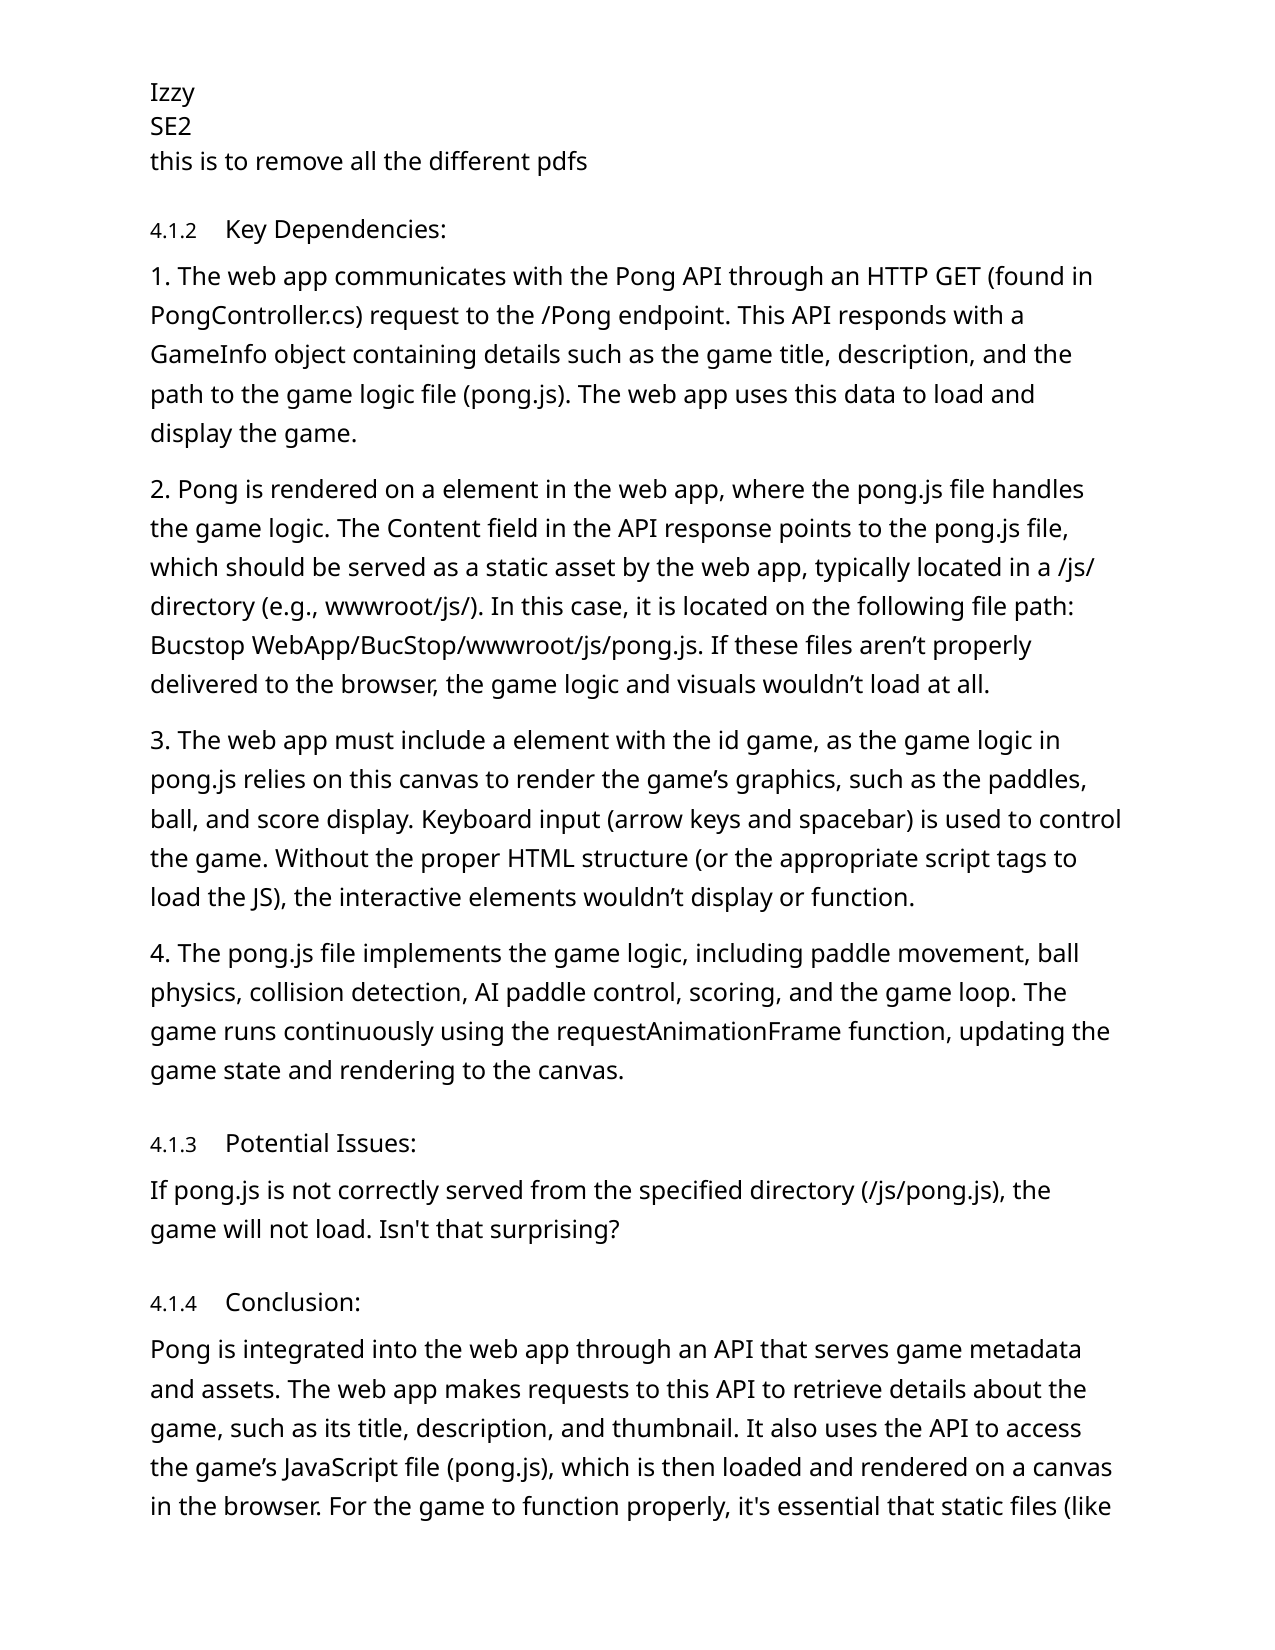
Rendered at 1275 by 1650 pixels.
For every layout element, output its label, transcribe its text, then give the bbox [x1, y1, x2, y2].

subtitle Conclusion: [150, 1284, 1125, 1319]
text 1. The web app communicates with the Pong API through an HTTP GET (found in PongController.cs) request to the /Pong endpoint. This API responds with a GameInfo object containing details such as the game title, description, and the path to the game logic file (pong.js). The web app uses this data to load and display the game. [150, 259, 1125, 449]
text If pong.js is not correctly served from the specified directory (/js/pong.js), the game will not load. Isn't that surprising? [150, 1173, 1125, 1246]
text 3. The web app must include a element with the id game, as the game logic in pong.js relies on this canvas to render the game’s graphics, such as the paddles, ball, and score display. Keyboard input (arrow keys and spacebar) is used to control the game. Without the proper HTML structure (or the appropriate script tags to load the JS), the interactive elements wouldn’t display or function. [150, 723, 1125, 914]
text 4. The pong.js file implements the game logic, including paddle movement, ball physics, collision detection, AI paddle control, scoring, and the game loop. The game runs continuously using the requestAnimationFrame function, updating the game state and rendering to the canvas. [150, 935, 1125, 1087]
text Pong is integrated into the web app through an API that serves game metadata and assets. The web app makes requests to this API to retrieve details about the game, such as its title, description, and thumbnail. It also uses the API to access the game’s JavaScript file (pong.js), which is then loaded and rendered on a canvas in the browser. For the game to function properly, it's essential that static files (like [150, 1332, 1125, 1523]
subtitle Key Dependencies: [150, 211, 1125, 245]
text 2. Pong is rendered on a element in the web app, where the pong.js file handles the game logic. The Content field in the API response points to the pong.js file, which should be served as a static asset by the web app, typically located in a /js/ directory (e.g., wwwroot/js/). In this case, it is located on the following file path: Bucstop WebApp/BucStop/wwwroot/js/pong.js. If these files aren’t properly delivered to the browser, the game logic and visuals wouldn’t load at all. [150, 471, 1125, 701]
subtitle Potential Issues: [150, 1125, 1125, 1159]
